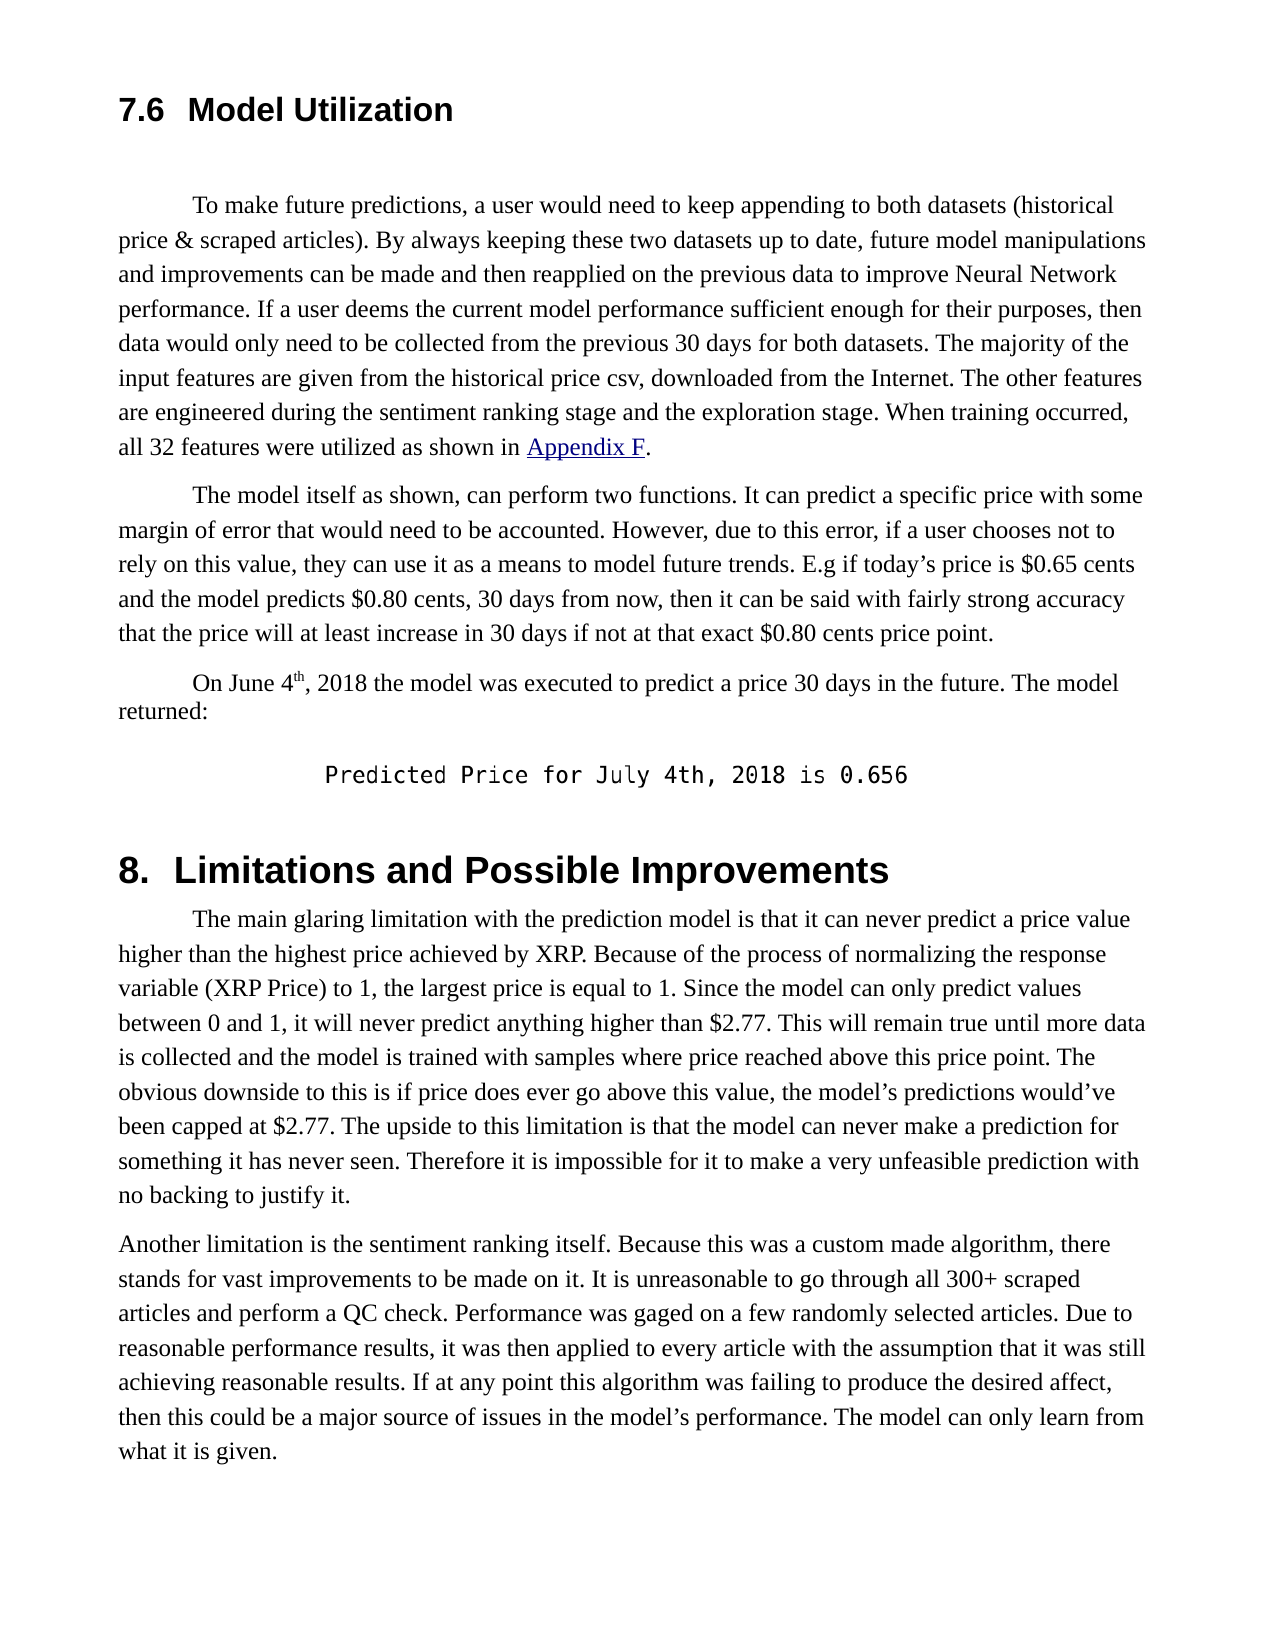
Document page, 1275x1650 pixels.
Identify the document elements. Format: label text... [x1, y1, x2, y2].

text The model itself as shown, can perform two functions. It can predict a specific price with some margin of error that would need to be accounted. However, due to this error, if a user chooses not to rely on this value, they can use it as a means to model future trends. E.g if today’s price is $0.65 cents and the model predicts $0.80 cents, 30 days from now, then it can be said with fairly strong accuracy that the price will at least increase in 30 days if not at that exact $0.80 cents price point. [118, 481, 1157, 647]
text Another limitation is the sentiment ranking itself. Because this was a custom made algorithm, there stands for vast improvements to be made on it. It is unreasonable to go through all 300+ scraped articles and perform a QC check. Performance was gaged on a few randomly selected articles. Due to reasonable performance results, it was then applied to every article with the assumption that it was still achieving reasonable results. If at any point this algorithm was failing to produce the desired affect, then this could be a major source of issues in the model’s performance. The model can only learn from what it is given. [118, 1229, 1157, 1465]
subtitle Limitations and Possible Improvements [118, 848, 1157, 892]
text To make future predictions, a user would need to keep appending to both datasets (historical price & scraped articles). By always keeping these two datasets up to date, future model manipulations and improvements can be made and then reapplied on the previous data to improve Neural Network performance. If a user deems the current model performance sufficient enough for their purposes, then data would only need to be collected from the previous 30 days for both datasets. The majority of the input features are given from the historical price csv, downloaded from the Internet. The other features are engineered during the sentiment ranking stage and the exploration stage. When training occurred, all 32 features were utilized as shown in Appendix F. [118, 190, 1157, 460]
text On June 4th, 2018 the model was executed to predict a price 30 days in the future. The model returned: [118, 668, 1157, 725]
text The main glaring limitation with the prediction model is that it can never predict a price value higher than the highest price achieved by XRP. Because of the process of normalizing the response variable (XRP Price) to 1, the largest price is equal to 1. Since the model can only predict values between 0 and 1, it will never predict anything higher than $2.77. This will remain true until more data is collected and the model is trained with samples where price reached above this price point. The obvious downside to this is if price does ever go above this value, the model’s predictions would’ve been capped at $2.77. The upside to this limitation is that the model can never make a prediction for something it has never seen. Therefore it is impossible for it to make a very unfeasible prediction with no backing to justify it. [118, 904, 1157, 1209]
subtitle Model Utilization [118, 90, 1157, 129]
picture [309, 754, 966, 799]
